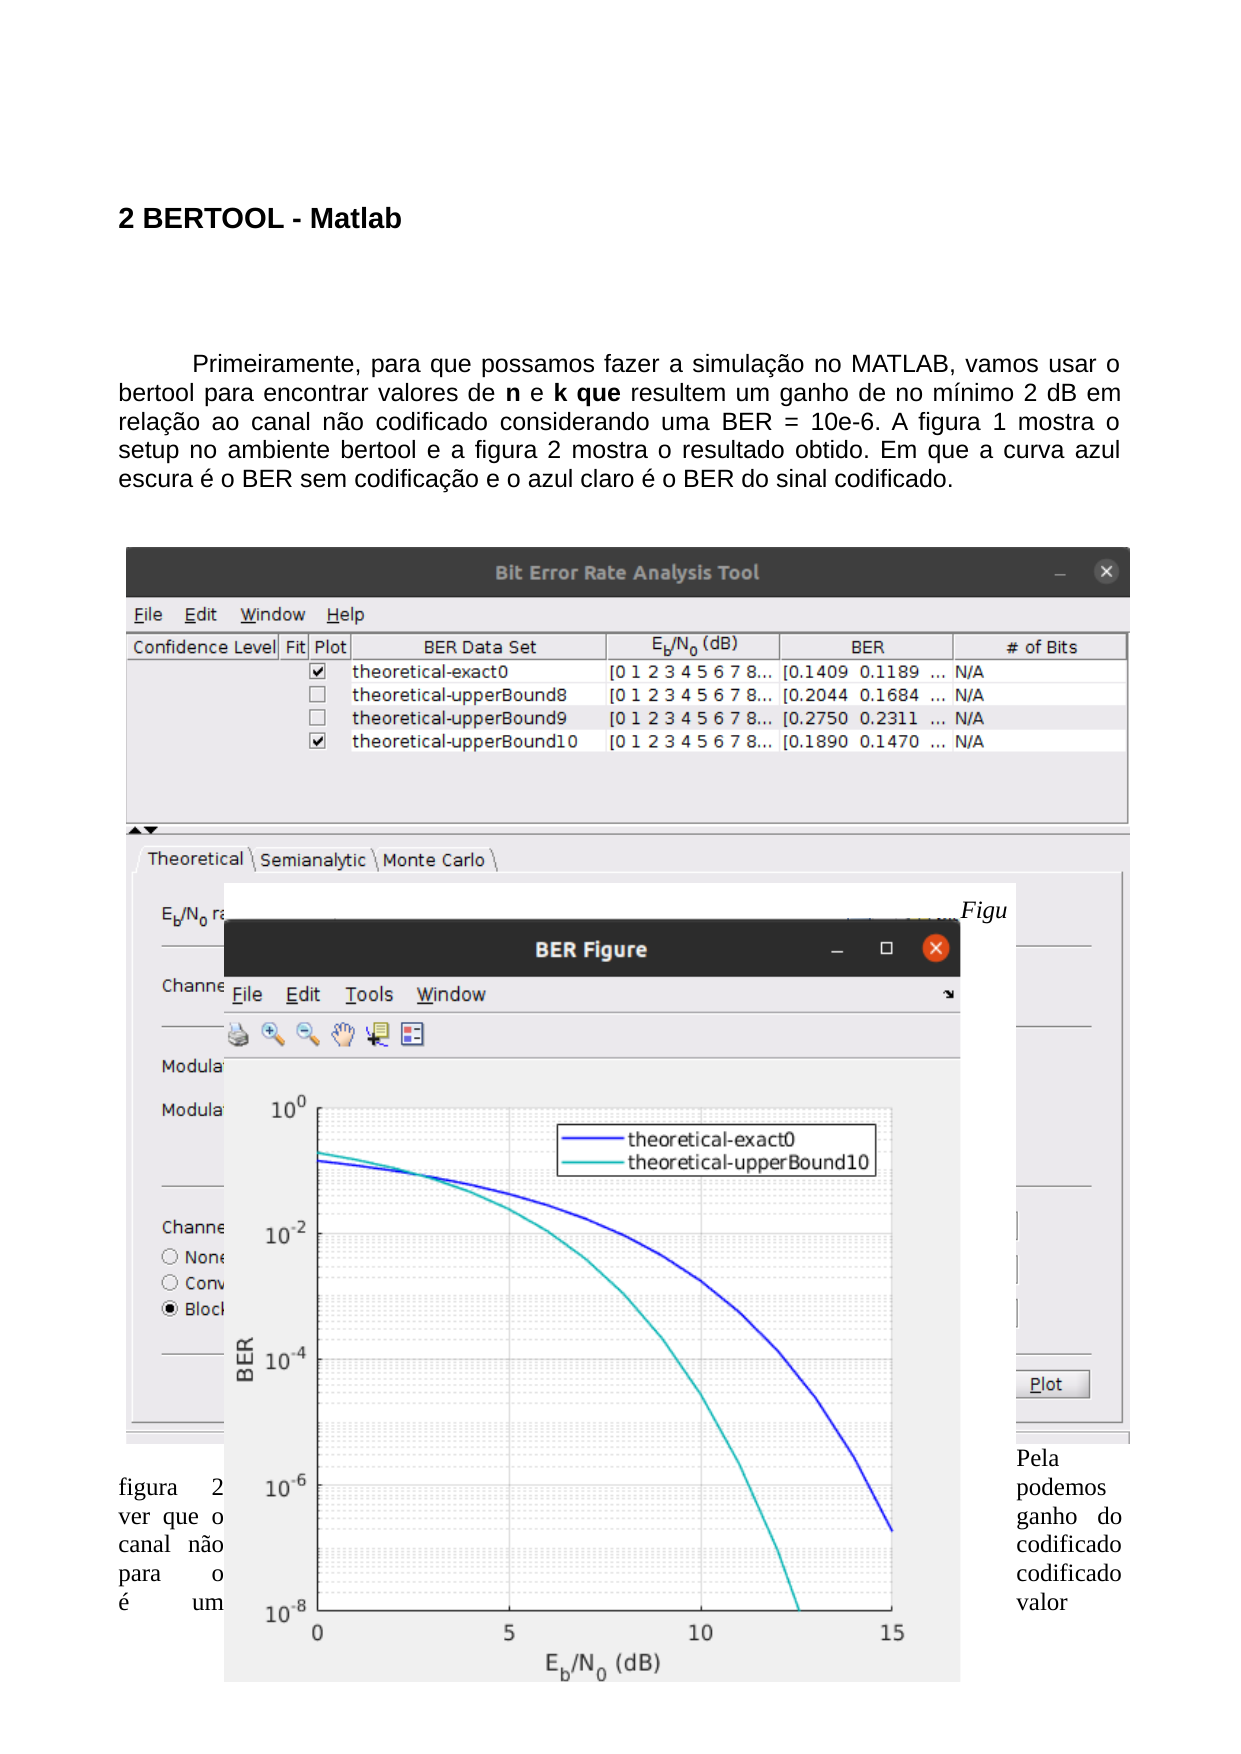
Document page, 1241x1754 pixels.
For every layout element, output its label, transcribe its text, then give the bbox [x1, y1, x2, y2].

text Primeiramente, para que possamos fazer a simulação no MATLAB, vamos usar o bertool para encontrar valores de n e k que resultem um ganho de no mínimo 2 dB em relação ao canal não codificado considerando uma BER = 10e-6. A figura 1 mostra o setup no ambiente bertool e a figura 2 mostra o resultado obtido. Em que a curva azul escura é o BER sem codificação e o azul claro é o BER do sinal codificado. [118, 349, 1122, 493]
text Figure 2: BER [224, 895, 1016, 1681]
text Pela figura 2 podemos ver que o ganho do canal não codificado para o codificado é um valor próximo aos 3 dB. Portanto na teoria esses valores de n e k setados no ambiente bertool teoricamente funcionam para o projeto em questão. [1016, 1444, 1122, 1616]
subtitle 2 BERTOOL - Matlab [118, 201, 1122, 234]
text Pela figura 2 podemos ver que o ganho do canal não codificado para o codificado é um valor próximo aos 3 dB. Portanto na teoria esses valores de n e k setados no ambiente bertool teoricamente funcionam para o projeto em questão. [118, 982, 224, 1616]
